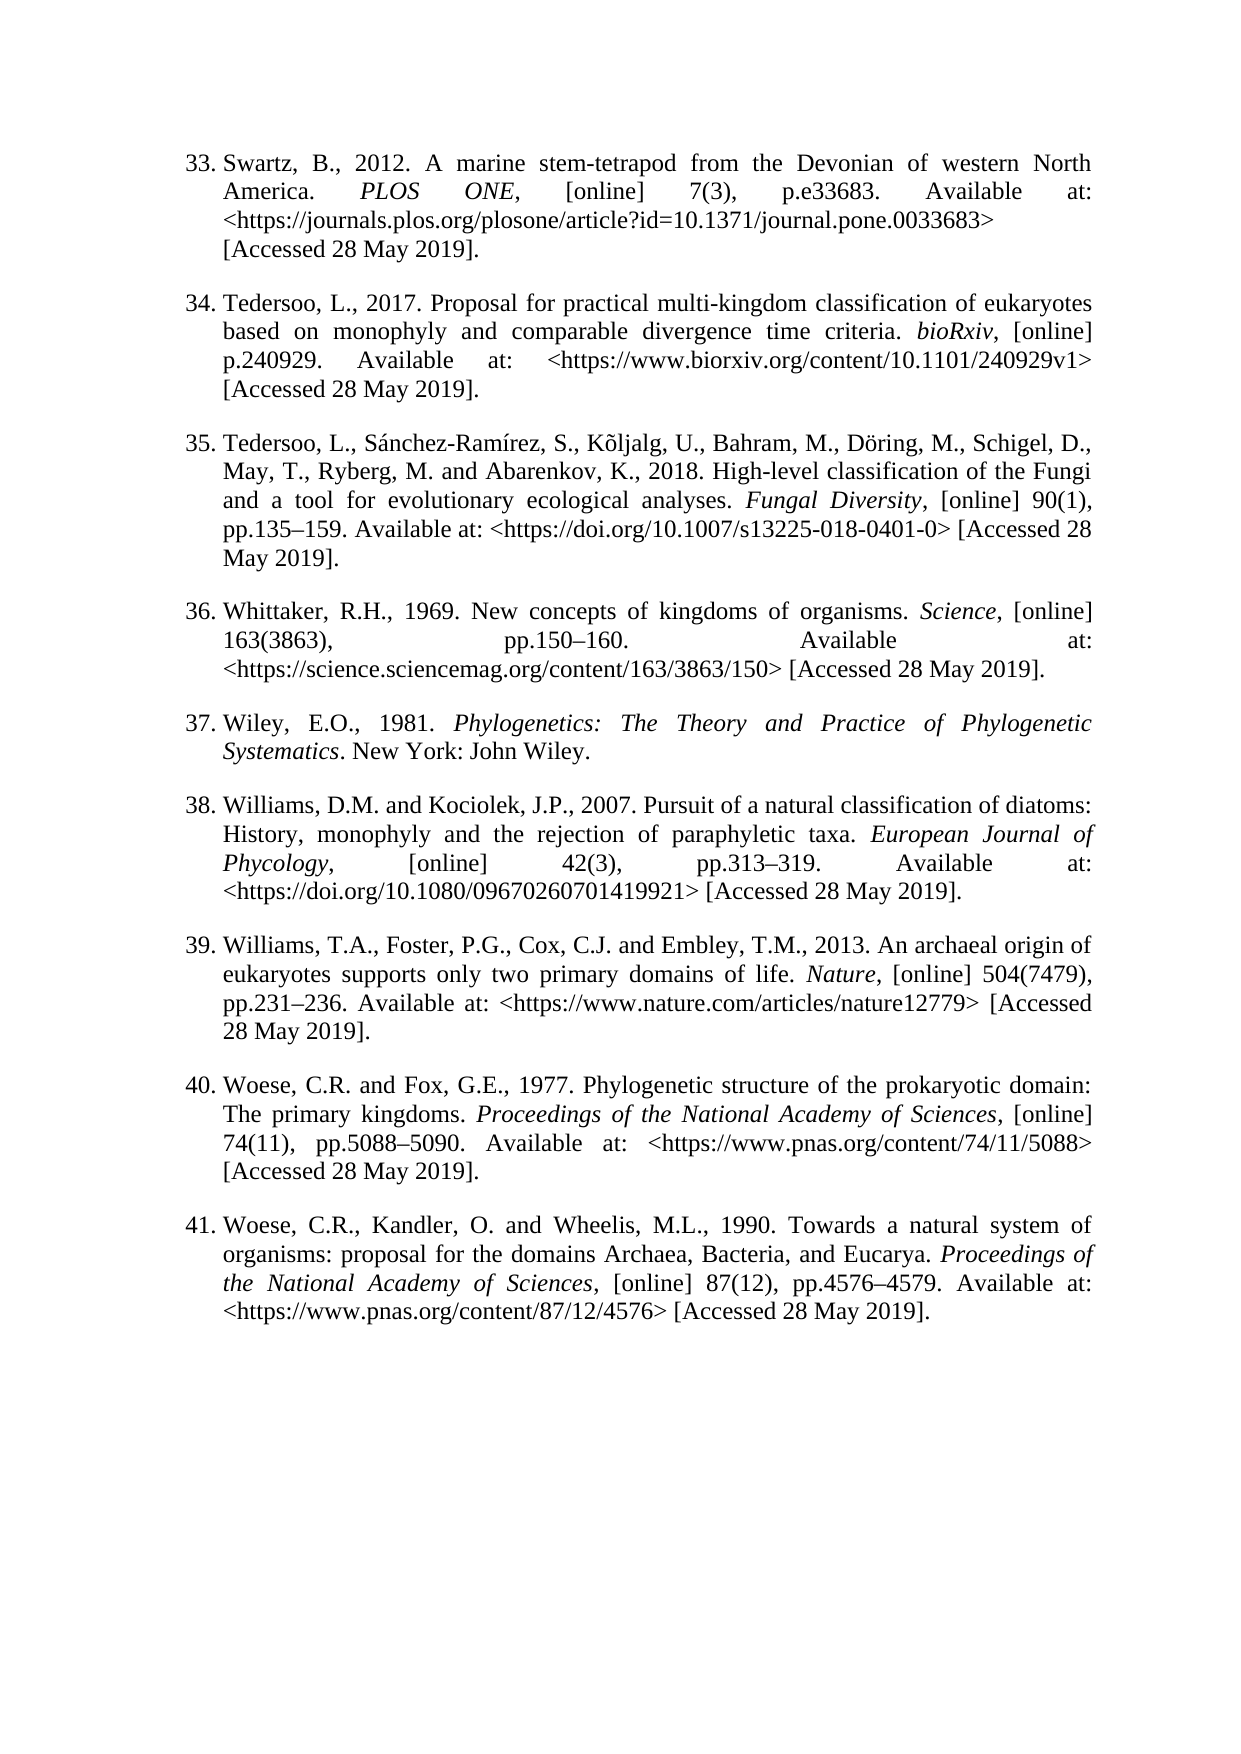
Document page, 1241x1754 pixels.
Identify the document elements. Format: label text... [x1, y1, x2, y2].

list Wiley, E.O., 1981. Phylogenetics: The Theory and Practice of Phylogenetic Systematics. New York: John Wiley. [185, 708, 1093, 765]
list Woese, C.R. and Fox, G.E., 1977. Phylogenetic structure of the prokaryotic domain: The primary kingdoms. Proceedings of the National Academy of Sciences, [online] 74(11), pp.5088–5090. Available at: <https://www.pnas.org/content/74/11/5088> [Accessed 28 May 2019]. [185, 1070, 1093, 1185]
list Tedersoo, L., 2017. Proposal for practical multi-kingdom classification of eukaryotes based on monophyly and comparable divergence time criteria. bioRxiv, [online] p.240929. Available at: <https://www.biorxiv.org/content/10.1101/240929v1> [Accessed 28 May 2019]. [185, 288, 1093, 403]
list Williams, T.A., Foster, P.G., Cox, C.J. and Embley, T.M., 2013. An archaeal origin of eukaryotes supports only two primary domains of life. Nature, [online] 504(7479), pp.231–236. Available at: <https://www.nature.com/articles/nature12779> [Accessed 28 May 2019]. [185, 930, 1093, 1045]
list Woese, C.R., Kandler, O. and Wheelis, M.L., 1990. Towards a natural system of organisms: proposal for the domains Archaea, Bacteria, and Eucarya. Proceedings of the National Academy of Sciences, [online] 87(12), pp.4576–4579. Available at: <https://www.pnas.org/content/87/12/4576> [Accessed 28 May 2019]. [185, 1210, 1093, 1325]
list Tedersoo, L., Sánchez-Ramírez, S., Kõljalg, U., Bahram, M., Döring, M., Schigel, D., May, T., Ryberg, M. and Abarenkov, K., 2018. High-level classification of the Fungi and a tool for evolutionary ecological analyses. Fungal Diversity, [online] 90(1), pp.135–159. Available at: <https://doi.org/10.1007/s13225-018-0401-0> [Accessed 28 May 2019]. [185, 428, 1093, 571]
list Whittaker, R.H., 1969. New concepts of kingdoms of organisms. Science, [online] 163(3863), pp.150–160. Available at: <https://science.sciencemag.org/content/163/3863/150> [Accessed 28 May 2019]. [185, 596, 1093, 683]
list Swartz, B., 2012. A marine stem-tetrapod from the Devonian of western North America. PLOS ONE, [online] 7(3), p.e33683. Available at: <https://journals.plos.org/plosone/article?id=10.1371/journal.pone.0033683> [Accessed 28 May 2019]. [185, 148, 1093, 263]
list Williams, D.M. and Kociolek, J.P., 2007. Pursuit of a natural classification of diatoms: History, monophyly and the rejection of paraphyletic taxa. European Journal of Phycology, [online] 42(3), pp.313–319. Available at: <https://doi.org/10.1080/09670260701419921> [Accessed 28 May 2019]. [185, 790, 1093, 905]
